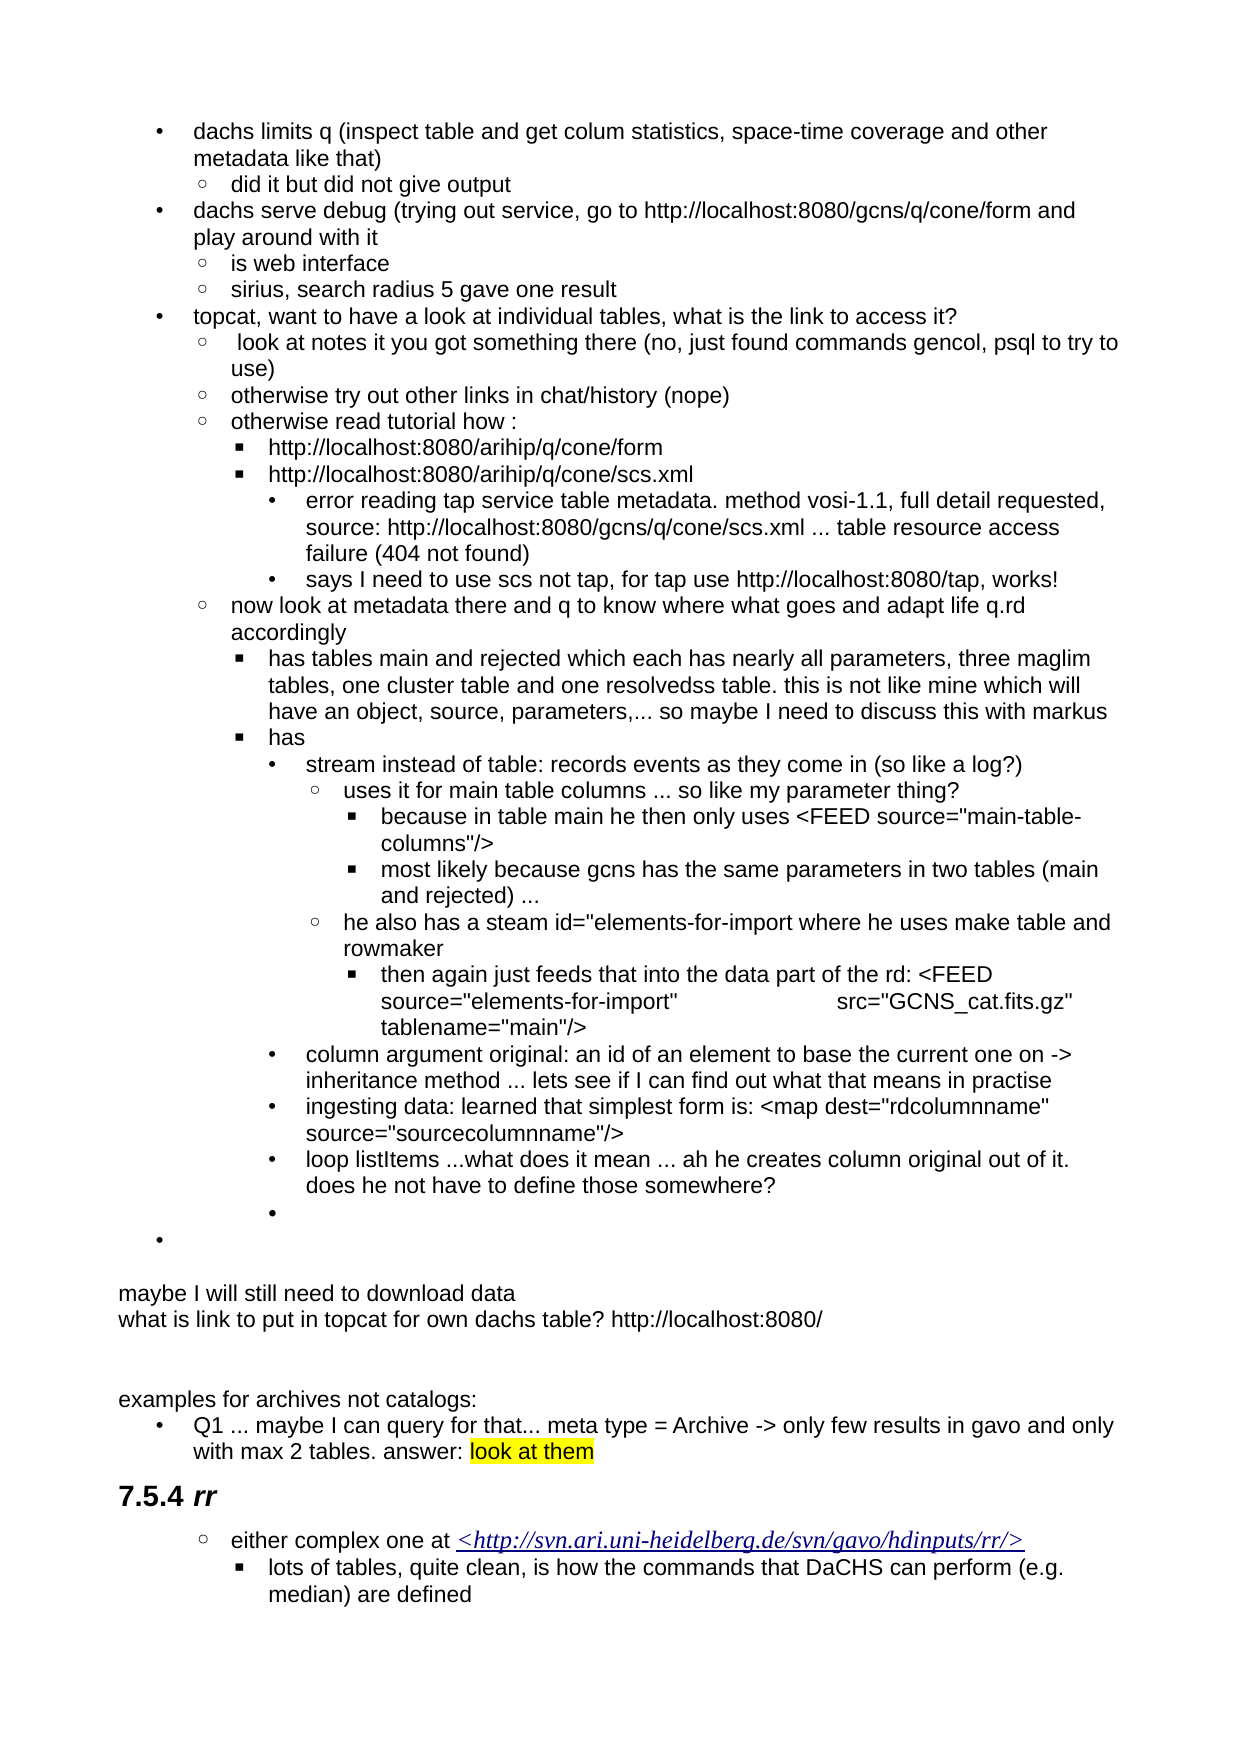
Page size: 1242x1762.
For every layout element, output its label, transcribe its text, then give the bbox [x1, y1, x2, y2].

list dachs limits q (inspect table and get colum statistics, space-time coverage and other metadata like that) [156, 118, 1124, 171]
list look at notes it you got something there (no, just found commands gencol, psql to try to use) [193, 329, 1124, 382]
list has [231, 724, 1124, 751]
list now look at metadata there and q to know where what goes and adapt life q.rd accordingly [193, 592, 1124, 645]
list most likely because gcns has the same parameters in two tables (main and rejected) ... [343, 856, 1124, 909]
list ingesting data: learned that simplest form is: <map dest="rdcolumnname" source="sourcecolumnname"/> [268, 1093, 1124, 1146]
list Q1 ... maybe I can query for that... meta type = Archive -> only few results in gavo and only with max 2 tables. answer: look at them [156, 1412, 1124, 1464]
list loop listItems ...what does it mean ... ah he creates column original out of it. does he not have to define those somewhere? [268, 1146, 1124, 1199]
list he also has a steam id="elements-for-import where he uses make table and rowmaker [306, 909, 1124, 961]
list sirius, search radius 5 gave one result [193, 276, 1124, 303]
list http://localhost:8080/arihip/q/cone/form [231, 434, 1124, 461]
list lots of tables, quite clean, is how the commands that DaCHS can perform (e.g. median) are defined [231, 1554, 1124, 1607]
list has tables main and rejected which each has nearly all parameters, three maglim tables, one cluster table and one resolvedss table. this is not like mine which will have an object, source, parameters,... so maybe I need to discuss this with markus [231, 645, 1124, 724]
list either complex one at <http://svn.ari.uni-heidelberg.de/svn/gavo/hdinputs/rr/> [193, 1525, 1124, 1554]
list topcat, want to have a look at individual tables, what is the link to access it? [156, 303, 1124, 329]
list error reading tap service table metadata. method vosi-1.1, full detail requested, source: http://localhost:8080/gcns/q/cone/scs.xml ... table resource access failure (404 not found) [268, 487, 1124, 566]
list stream instead of table: records events as they come in (so like a log?) [268, 751, 1124, 777]
list http://localhost:8080/arihip/q/cone/scs.xml [231, 461, 1124, 487]
list says I need to use scs not tap, for tap use http://localhost:8080/tap, works! [268, 566, 1124, 592]
list uses it for main table columns ... so like my parameter thing? [306, 777, 1124, 803]
list column argument original: an id of an element to base the current one on -> inheritance method ... lets see if I can find out what that means in practise [268, 1041, 1124, 1093]
list dachs serve debug (trying out service, go to http://localhost:8080/gcns/q/cone/form and play around with it [156, 197, 1124, 250]
list otherwise try out other links in chat/history (nope) [193, 382, 1124, 408]
subtitle rr [118, 1479, 1124, 1513]
text maybe I will still need to download data [118, 1280, 1124, 1306]
list otherwise read tutorial how : [193, 408, 1124, 434]
list because in table main he then only uses <FEED source="main-table-columns"/> [343, 803, 1124, 856]
list did it but did not give output [193, 171, 1124, 197]
list is web interface [193, 250, 1124, 276]
list then again just feeds that into the data part of the rd: <FEED source="elements-for-import" src="GCNS_cat.fits.gz" tablename="main"/> [343, 961, 1124, 1041]
text examples for archives not catalogs: [118, 1386, 1124, 1412]
text what is link to put in topcat for own dachs table? http://localhost:8080/ [118, 1306, 1124, 1333]
